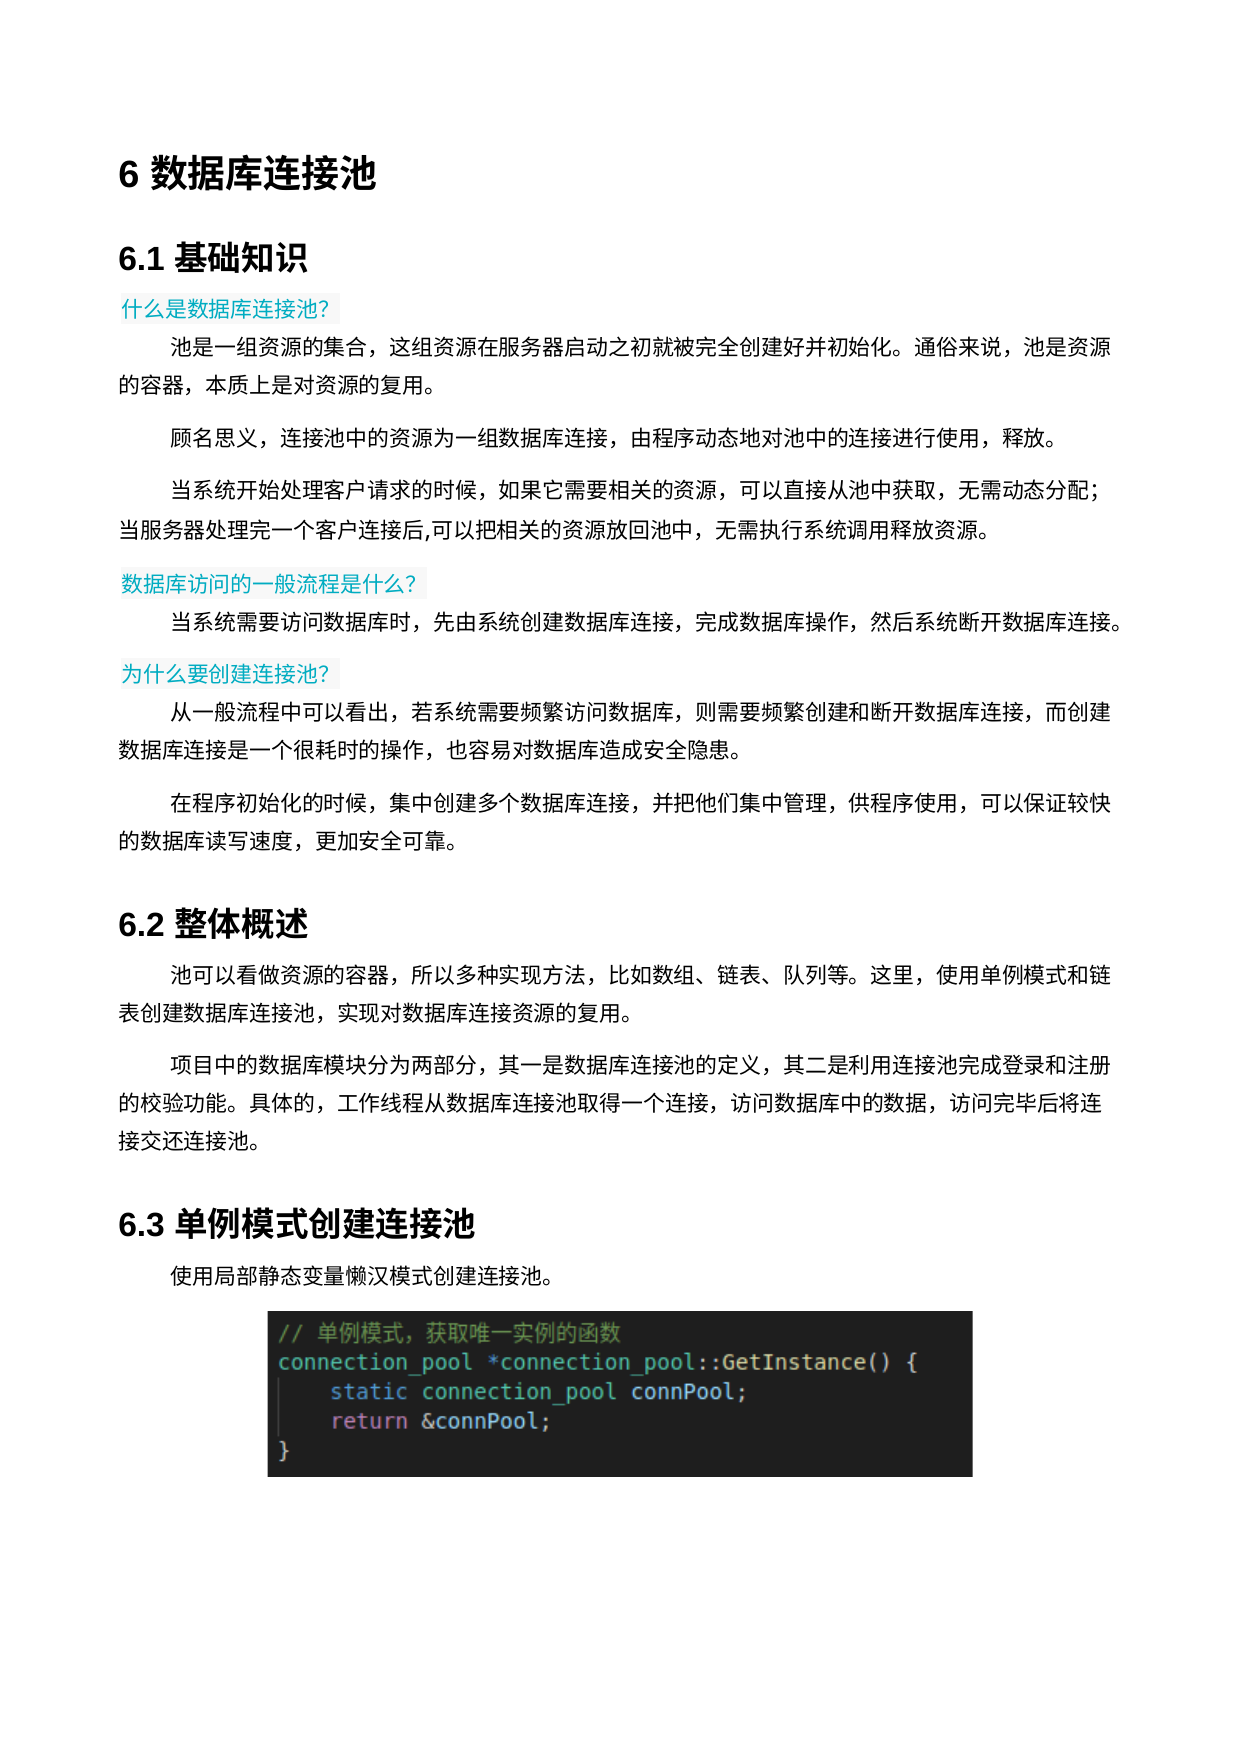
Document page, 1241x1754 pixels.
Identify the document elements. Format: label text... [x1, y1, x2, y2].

text 当系统开始处理客户请求的时候，如果它需要相关的资源，可以直接从池中获取，无需动态分配；当服务器处理完一个客户连接后,可以把相关的资源放回池中，无需执行系统调用释放资源。 [118, 473, 1122, 546]
subtitle 6.3 单例模式创建连接池 [118, 1198, 1122, 1246]
text 数据库访问的一般流程是什么？ [121, 567, 1119, 599]
text 在程序初始化的时候，集中创建多个数据库连接，并把他们集中管理，供程序使用，可以保证较快的数据库读写速度，更加安全可靠。 [118, 786, 1122, 855]
text 从一般流程中可以看出，若系统需要频繁访问数据库，则需要频繁创建和断开数据库连接，而创建数据库连接是一个很耗时的操作，也容易对数据库造成安全隐患。 [118, 695, 1122, 765]
picture [267, 1311, 973, 1477]
text 池可以看做资源的容器，所以多种实现方法，比如数组、链表、队列等。这里，使用单例模式和链表创建数据库连接池，实现对数据库连接资源的复用。 [118, 958, 1122, 1028]
subtitle 6.1 基础知识 [118, 231, 1122, 280]
text 什么是数据库连接池？ [121, 292, 1119, 324]
text 为什么要创建连接池？ [121, 657, 1119, 689]
text 顾名思义，连接池中的资源为一组数据库连接，由程序动态地对池中的连接进行使用，释放。 [118, 421, 1122, 452]
text 当系统需要访问数据库时，先由系统创建数据库连接，完成数据库操作，然后系统断开数据库连接。 [118, 605, 1122, 637]
subtitle 6 数据库连接池 [118, 143, 1122, 198]
text 池是一组资源的集合，这组资源在服务器启动之初就被完全创建好并初始化。通俗来说，池是资源的容器，本质上是对资源的复用。 [118, 330, 1122, 400]
text 项目中的数据库模块分为两部分，其一是数据库连接池的定义，其二是利用连接池完成登录和注册的校验功能。具体的，工作线程从数据库连接池取得一个连接，访问数据库中的数据，访问完毕后将连接交还连接池。 [118, 1048, 1122, 1156]
subtitle 6.2 整体概述 [118, 897, 1122, 946]
text 使用局部静态变量懒汉模式创建连接池。 [118, 1259, 1122, 1290]
